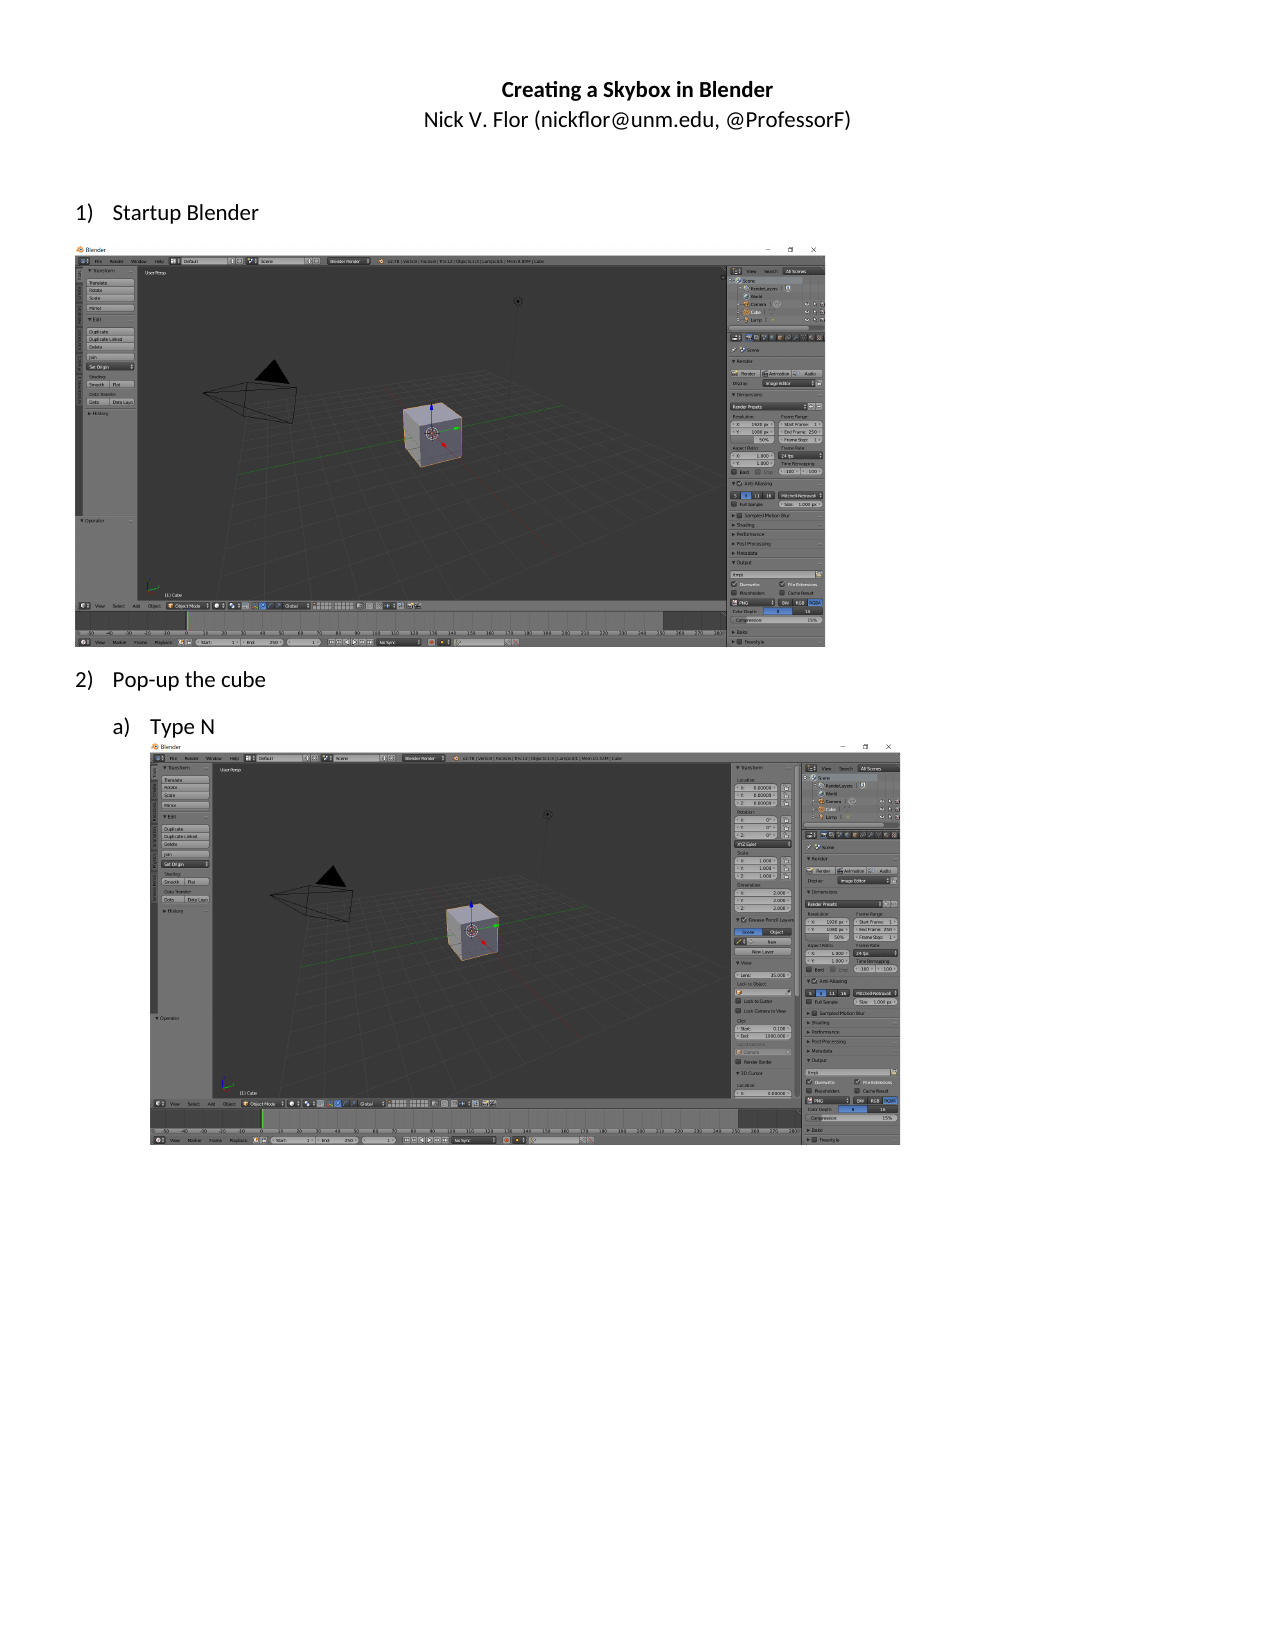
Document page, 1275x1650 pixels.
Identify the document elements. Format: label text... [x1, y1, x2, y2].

list Startup Blender [75, 198, 1200, 226]
list Pop-up the cube [75, 665, 1200, 693]
text Creating a Skybox in Blender Nick V. Flor (nickflor@unm.edu, @ProfessorF) [75, 75, 1200, 133]
list Type N [112, 712, 1200, 1144]
